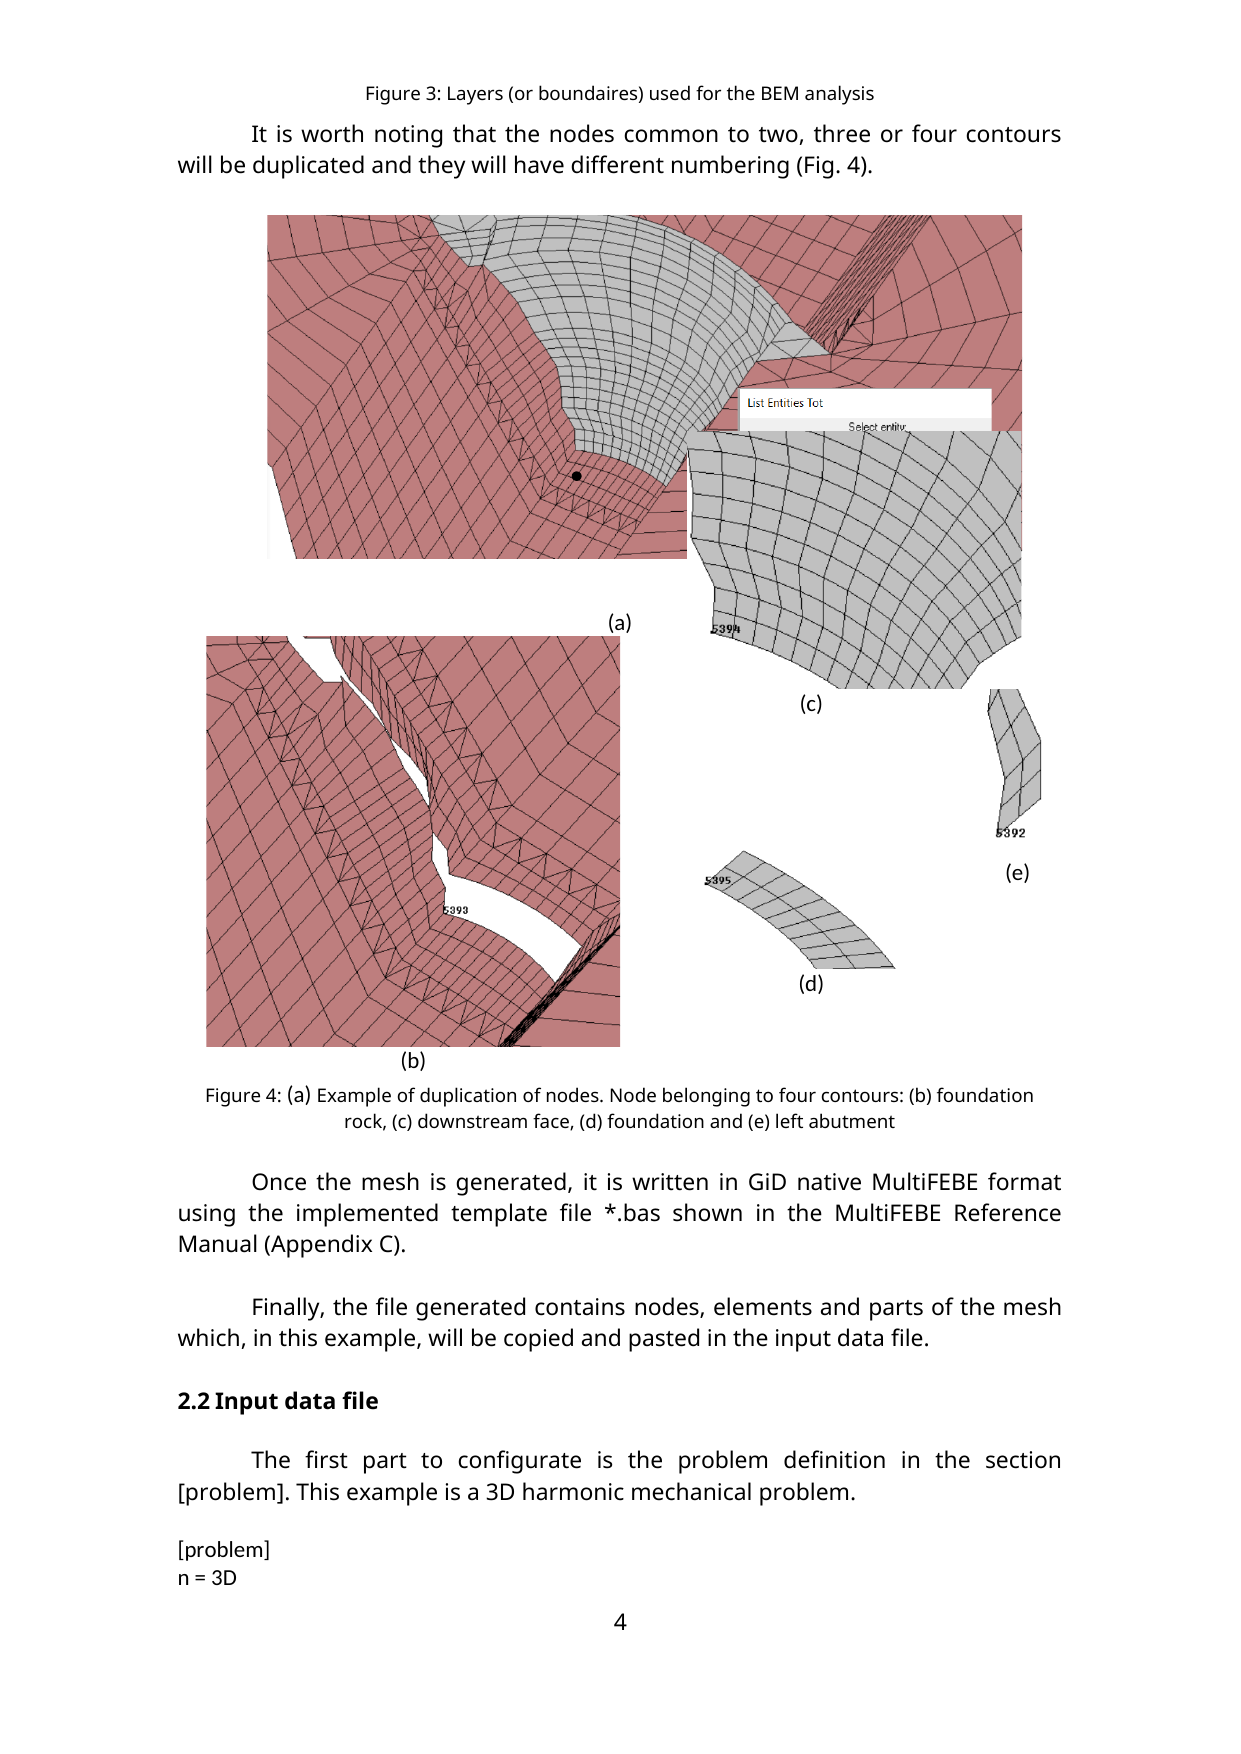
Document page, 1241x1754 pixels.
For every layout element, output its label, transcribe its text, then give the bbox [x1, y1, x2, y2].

table_cell Figure 3: Layers (or boundaires) used for the BEM analysis [177, 74, 1062, 118]
text Once the mesh is generated, it is written in GiD native MultiFEBE format using the implemented template file *.bas shown in the MultiFEBE Reference Manual (Appendix C). [177, 1166, 1063, 1260]
text n = 3D [177, 1563, 1063, 1591]
table_cell (e) [973, 636, 1062, 1074]
text Finally, the file generated contains nodes, elements and parts of the mesh which, in this example, will be copied and pasted in the input data file. [177, 1291, 1063, 1353]
text [problem] [177, 1535, 1063, 1563]
table_header (a) [177, 212, 1062, 636]
text The first part to configurate is the problem definition in the section [problem]. This example is a 3D harmonic mechanical problem. [177, 1444, 1063, 1507]
list Input data file [177, 1385, 1063, 1416]
table_cell (c) [649, 636, 973, 771]
table_cell (b) [177, 636, 649, 1074]
table_cell Figure 4: (a) Example of duplication of nodes. Node belonging to four contours: (b) foundation rock, (c) downstream face, (d) foundation and (e) left abutment [177, 1074, 1062, 1140]
table_cell (d) [649, 771, 973, 1074]
text It is worth noting that the nodes common to two, three or four contours will be duplicated and they will have different numbering (Fig. 4). [177, 118, 1063, 181]
